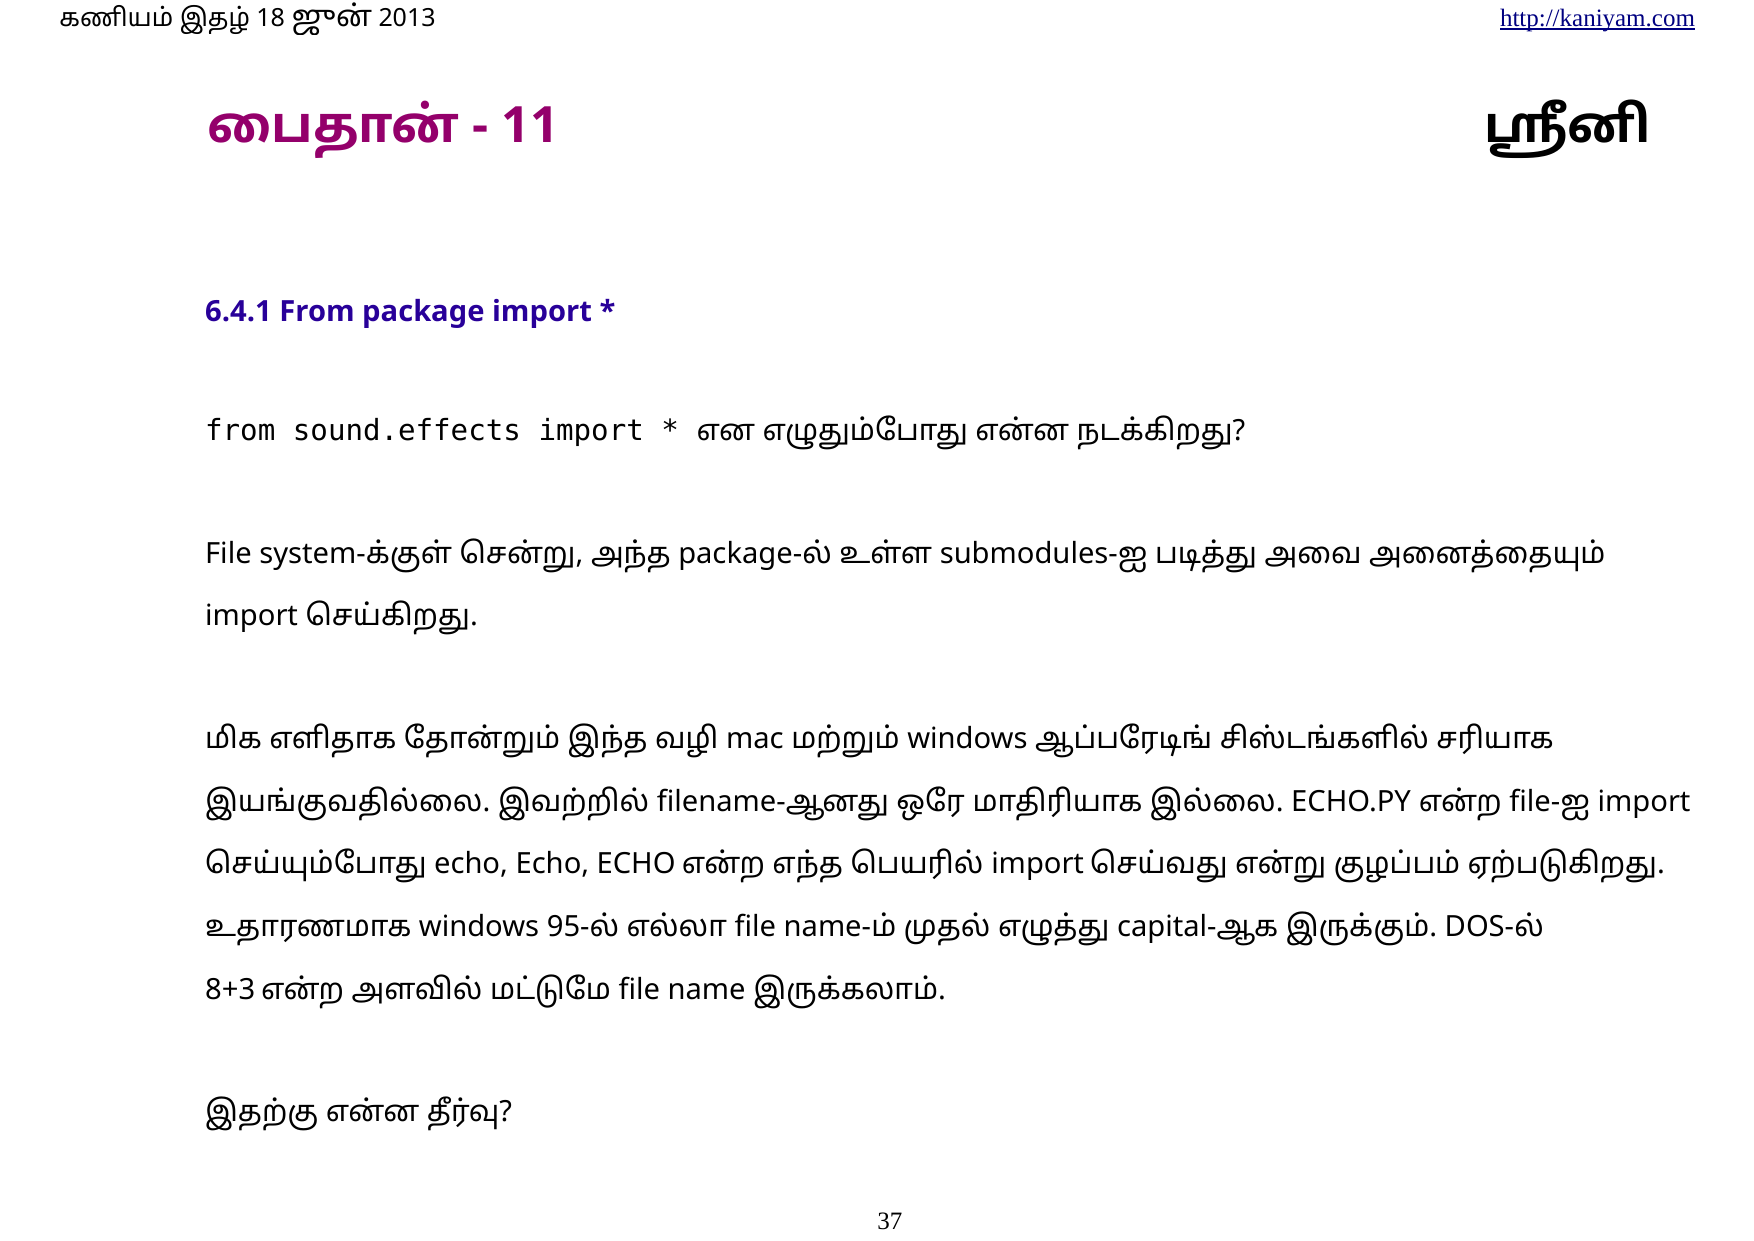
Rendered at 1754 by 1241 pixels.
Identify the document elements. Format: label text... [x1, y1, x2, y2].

text from sound.effects import * என எழுதும்போது என்ன நடக்கிறது? File system-க்குள் சென்று, அந்த package-ல் உள்ள submodules-ஐ படித்து அவை அனைத்தையும் import செய்கிறது. [205, 409, 1695, 697]
text 6.4.1 From package import * [205, 291, 1695, 330]
subtitle பைதான் - 11 ஸ்ரீனி [207, 89, 1695, 219]
text மிக எளிதாக தோன்றும் இந்த வழி mac மற்றும் windows ஆப்பரேடிங் சிஸ்டங்களில் சரியாக இயங்குவதில்லை. இவற்றில் filename-ஆனது ஒரே மாதிரியாக இல்லை. ECHO.PY என்ற file-ஐ import செய்யும்போது echo, Echo, ECHOஎன்ற எந்த பெயரில் importசெய்வது என்று குழப்பம் ஏற்படுகிறது. உதாரணமாக windows 95-ல் எல்லா file name-ம் முதல் எழுத்து capital-ஆக இருக்கும். DOS-ல் 8+3என்ற அளவில் மட்டுமே file name இருக்கலாம். இதற்கு என்ன தீர்வு? [205, 717, 1695, 1133]
